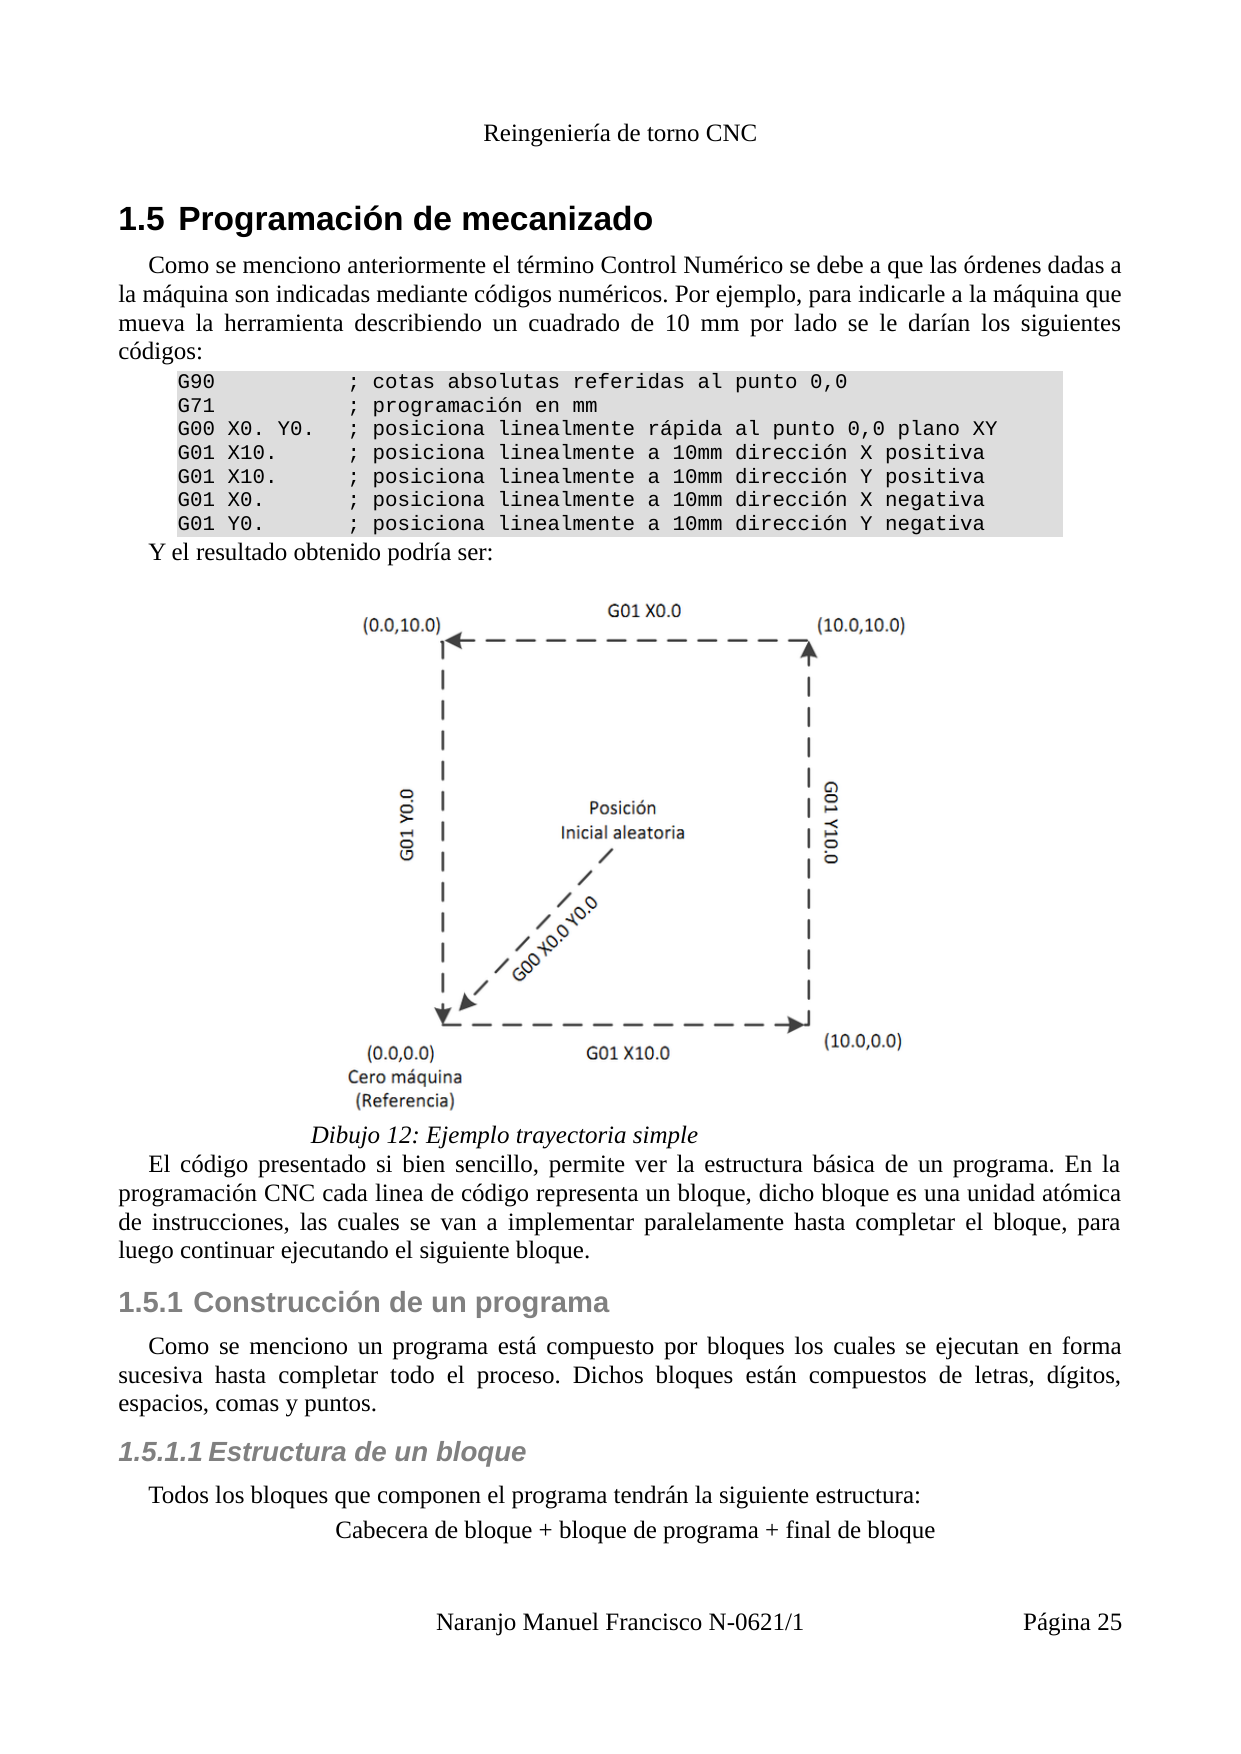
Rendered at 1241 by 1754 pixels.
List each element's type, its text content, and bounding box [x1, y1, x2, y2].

text G01 Y0. ; posiciona linealmente a 10mm dirección Y negativa [177, 513, 1063, 537]
text Y el resultado obtenido podría ser: [118, 537, 1122, 565]
text G01 X10. ; posiciona linealmente a 10mm dirección X positiva [177, 442, 1063, 466]
subtitle Estructura de un bloque [118, 1436, 1122, 1468]
text G00 X0. Y0. ; posiciona linealmente rápida al punto 0,0 plano XY [177, 418, 1063, 442]
text G01 X10. ; posiciona linealmente a 10mm dirección Y positiva [177, 466, 1063, 489]
text Dibujo 12: Ejemplo trayectoria simple [311, 1121, 930, 1149]
picture [310, 583, 930, 1121]
text Todos los bloques que componen el programa tendrán la siguiente estructura: [118, 1480, 1122, 1509]
text G01 X0. ; posiciona linealmente a 10mm dirección X negativa [177, 489, 1063, 513]
text Cabecera de bloque + bloque de programa + final de bloque [118, 1515, 1122, 1544]
text Como se menciono anteriormente el término Control Numérico se debe a que las órdenes dadas a la máquina son indicadas mediante códigos numéricos. Por ejemplo, para indicarle a la máquina que mueva la herramienta describiendo un cuadrado de 10 mm por lado se le darían los siguientes códigos: [118, 250, 1122, 365]
subtitle Programación de mecanizado [118, 199, 1122, 238]
text Como se menciono un programa está compuesto por bloques los cuales se ejecutan en forma sucesiva hasta completar todo el proceso. Dichos bloques están compuestos de letras, dígitos, espacios, comas y puntos. [118, 1331, 1122, 1417]
text El código presentado si bien sencillo, permite ver la estructura básica de un programa. En la programación CNC cada linea de código representa un bloque, dicho bloque es una unidad atómica de instrucciones, las cuales se van a implementar paralelamente hasta completar el bloque, para luego continuar ejecutando el siguiente bloque. [118, 571, 1122, 1264]
text G90 ; cotas absolutas referidas al punto 0,0 [177, 371, 1063, 395]
text G71 ; programación en mm [177, 395, 1063, 418]
subtitle Construcción de un programa [118, 1285, 1122, 1318]
